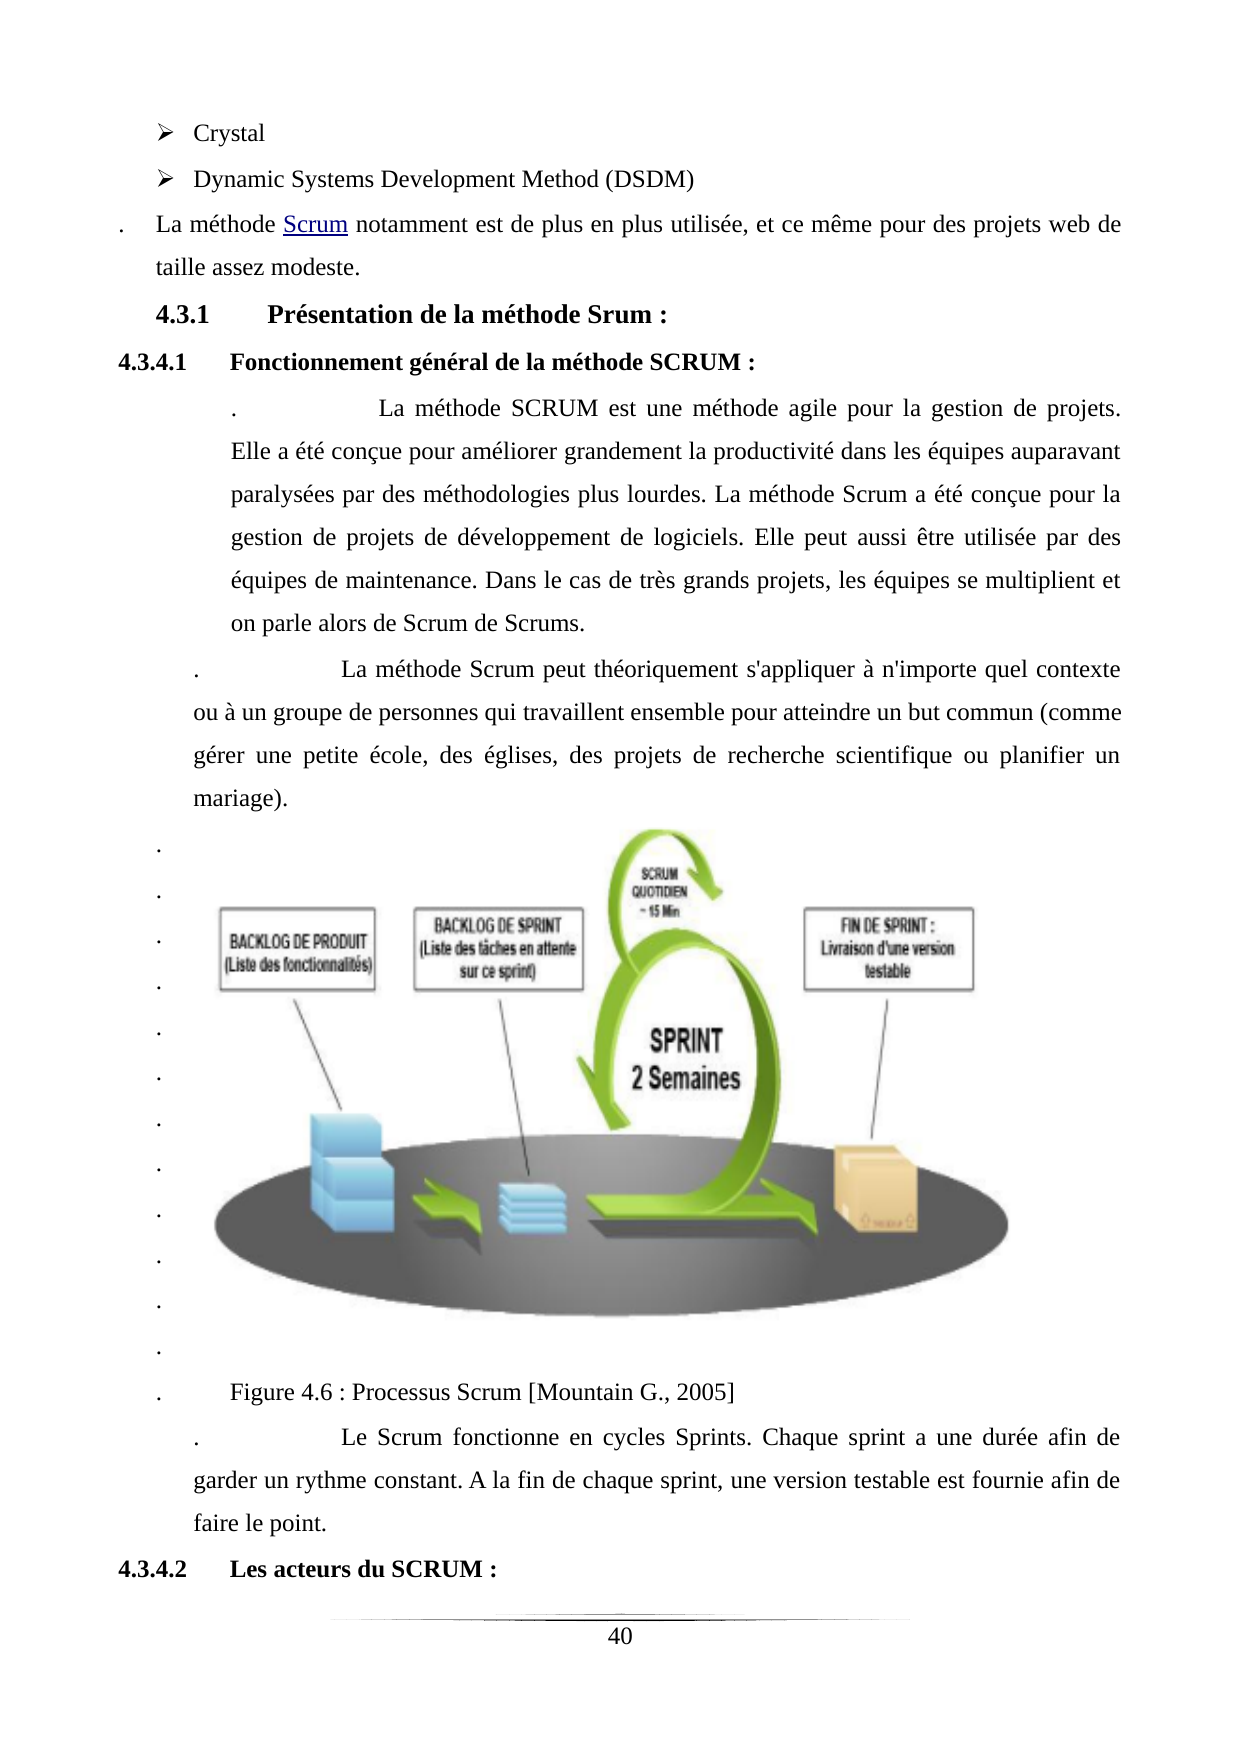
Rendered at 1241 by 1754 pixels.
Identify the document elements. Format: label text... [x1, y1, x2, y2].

picture [196, 826, 1044, 1329]
list Les acteurs du SCRUM : [118, 1554, 1122, 1583]
list Présentation de la méthode Srum : [156, 298, 1122, 329]
subtitle La méthode SCRUM est une méthode agile pour la gestion de projets. Elle a été conçue pour améliorer grandement la productivité dans les équipes auparavant paralysées par des méthodologies plus lourdes. La méthode Scrum a été conçue pour la gestion de projets de développement de logiciels. Elle peut aussi être utilisée par des équipes de maintenance. Dans le cas de très grands projets, les équipes se multiplient et on parle alors de Scrum de Scrums. [231, 393, 1122, 637]
list Fonctionnement général de la méthode SCRUM : [118, 347, 1122, 376]
subtitle Figure 4.6 : Processus Scrum [Mountain G., 2005] [156, 1377, 1122, 1405]
picture [171, 1613, 1069, 1622]
subtitle La méthode Scrum notamment est de plus en plus utilisée, et ce même pour des projets web de taille assez modeste. [118, 209, 1122, 281]
list Dynamic Systems Development Method (DSDM) [156, 164, 1122, 192]
subtitle La méthode Scrum peut théoriquement s'appliquer à n'importe quel contexte ou à un groupe de personnes qui travaillent ensemble pour atteindre un but commun (comme gérer une petite école, des églises, des projets de recherche scientifique ou planifier un mariage). [193, 654, 1122, 812]
list Crystal [156, 118, 1122, 147]
subtitle Le Scrum fonctionne en cycles Sprints. Chaque sprint a une durée afin de garder un rythme constant. A la fin de chaque sprint, une version testable est fournie afin de faire le point. [193, 1422, 1122, 1537]
